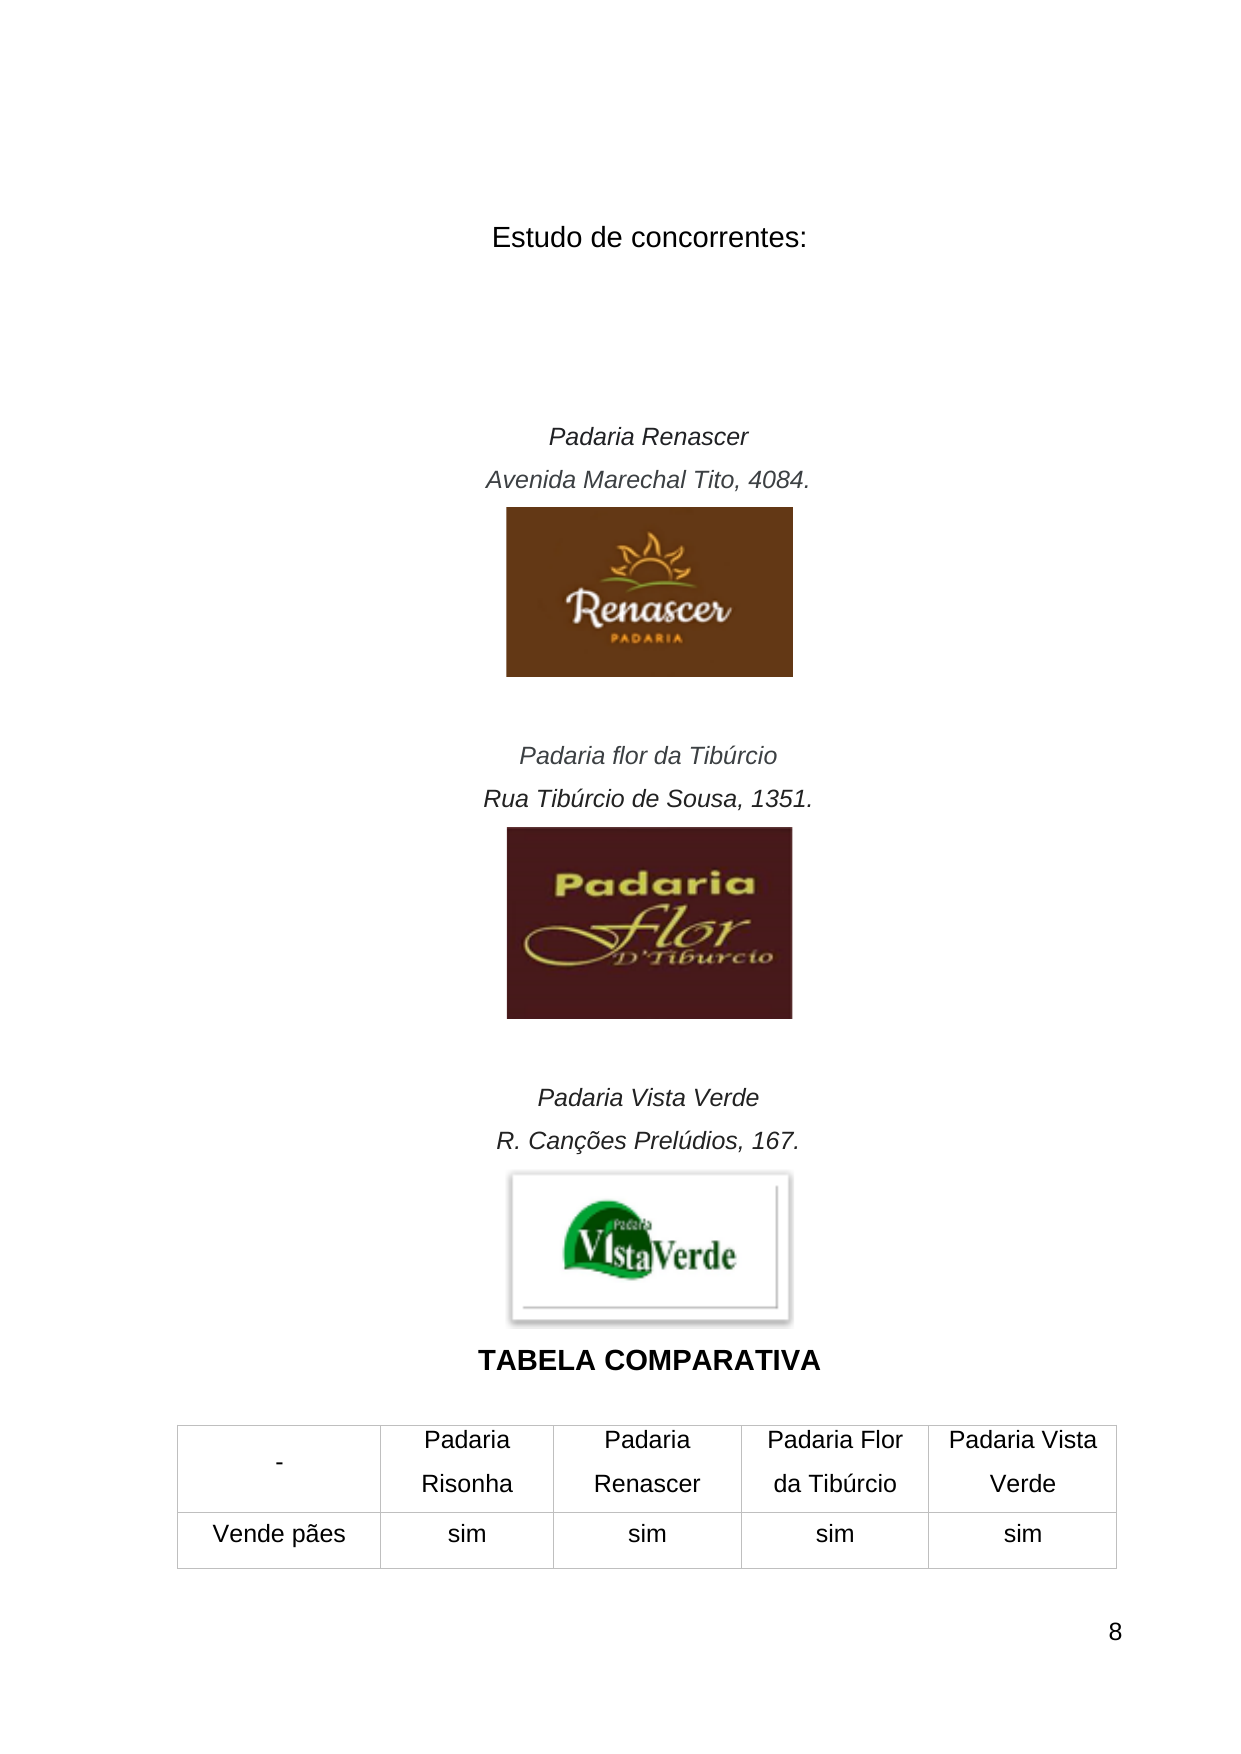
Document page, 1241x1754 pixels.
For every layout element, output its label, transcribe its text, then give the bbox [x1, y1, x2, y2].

picture [506, 827, 793, 1019]
text Padaria flor da Tibúrcio [177, 741, 1122, 770]
text Padaria Vista Verde [177, 1083, 1122, 1112]
table_cell sim [554, 1513, 741, 1568]
table_header Padaria Vista Verde [929, 1426, 1116, 1512]
table_cell Vende pães [178, 1513, 380, 1568]
table_header Padaria Risonha [381, 1426, 553, 1512]
text Padaria Renascer [177, 422, 1122, 450]
text Avenida Marechal Tito, 4084. [177, 465, 1122, 493]
text Rua Tibúrcio de Sousa, 1351. [177, 784, 1122, 813]
table_header Padaria Renascer [554, 1426, 741, 1512]
table_cell sim [381, 1513, 553, 1568]
table_header - [178, 1426, 380, 1512]
table_header Padaria Flor da Tibúrcio [742, 1426, 928, 1512]
table_cell sim [742, 1513, 928, 1568]
text R. Canções Prelúdios, 167. [177, 1126, 1122, 1155]
picture [506, 507, 793, 677]
text TABELA COMPARATIVA [177, 1343, 1122, 1376]
picture [505, 1169, 795, 1329]
table_cell sim [929, 1513, 1116, 1568]
text Estudo de concorrentes: [177, 220, 1122, 254]
